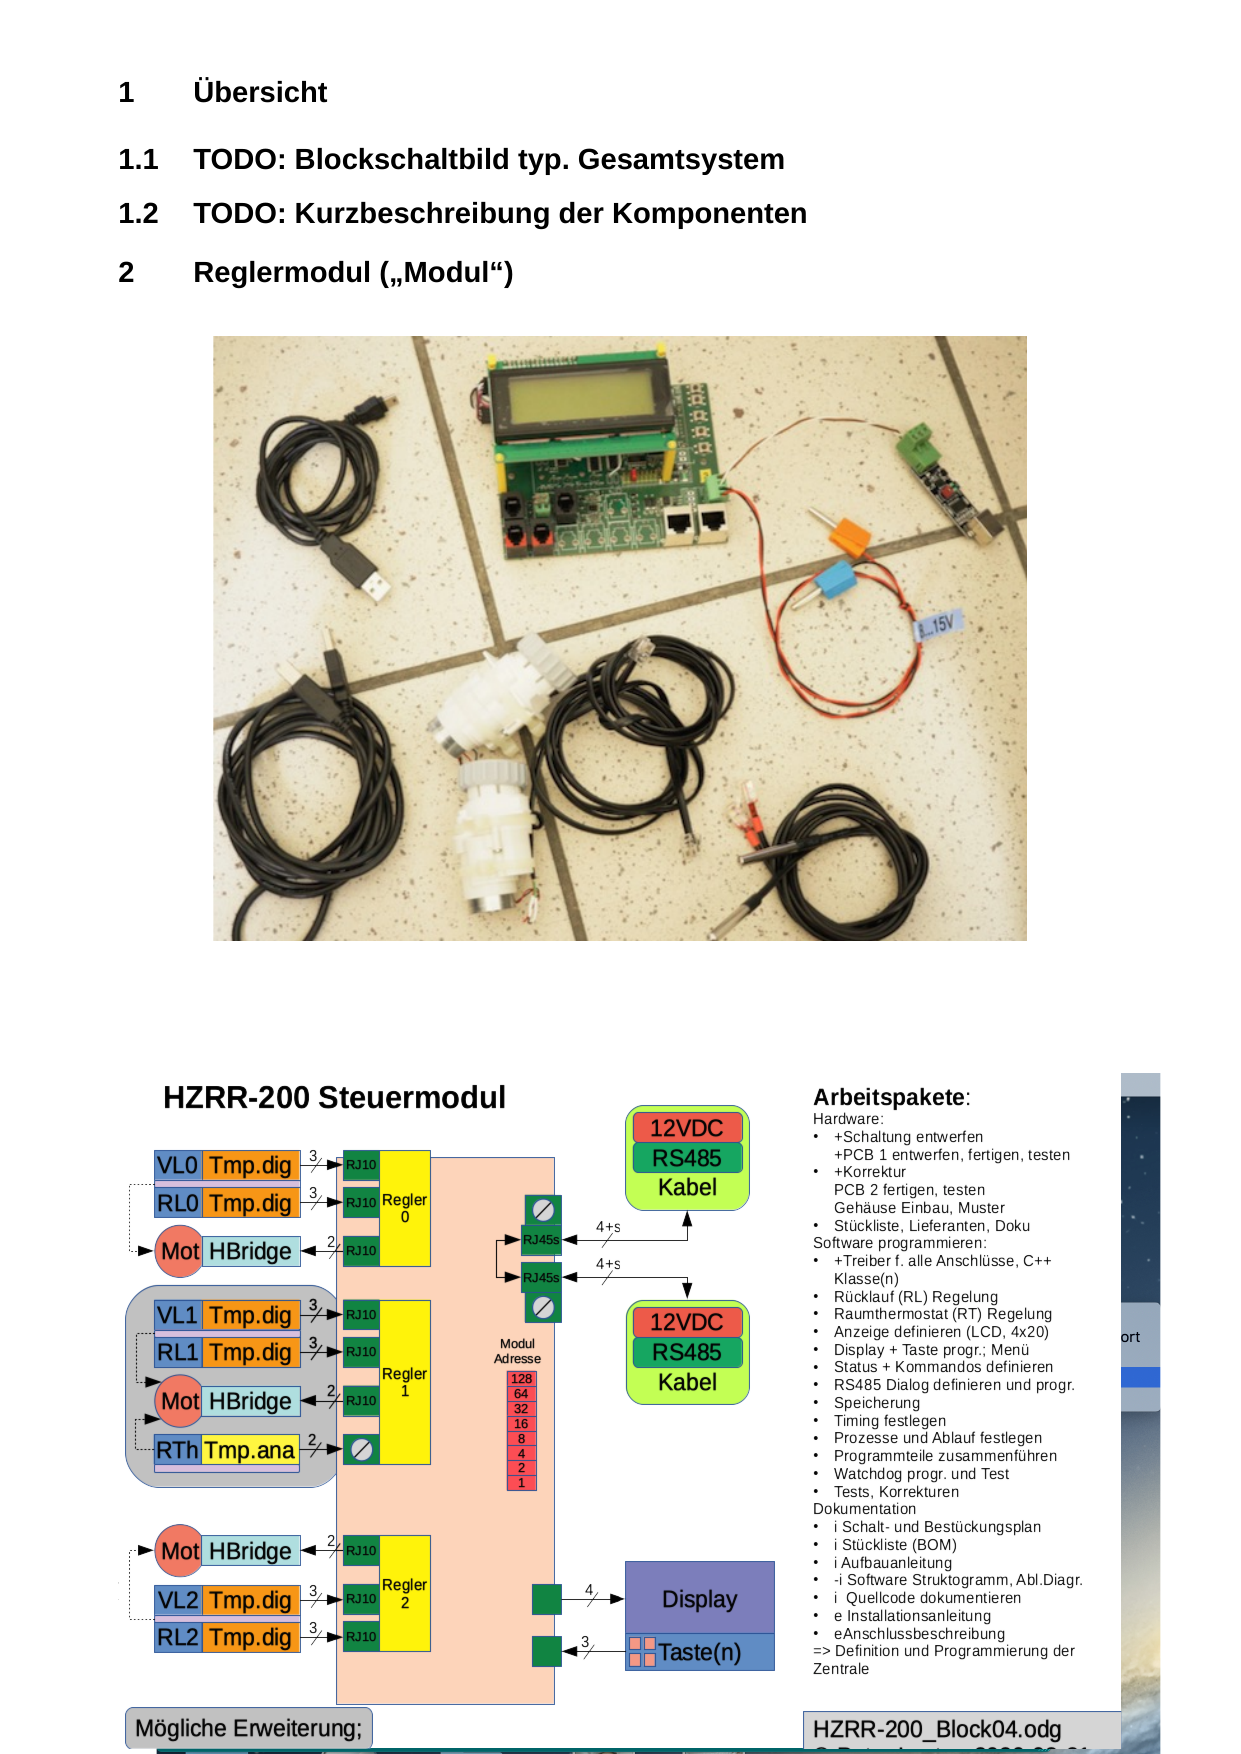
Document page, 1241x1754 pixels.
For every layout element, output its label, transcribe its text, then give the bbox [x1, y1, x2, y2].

subtitle TODO: Blockschaltbild typ. Gesamtsystem [118, 142, 1122, 175]
subtitle TODO: Kurzbeschreibung der Komponenten [118, 196, 1122, 230]
text Bild 1: Reglermodul oben Mitte (Prototyp); USB-Kabel oben links zum Programmieren; RS485-USB Adapter und 12V Anschluss oben rechts; USBA-B Kabel f.RS485 Adapter unten links; zwei Stellmotoren unten Mitte und zwei Temperatursensoren unten rechts [213, 313, 1027, 336]
text Bild 2: Blockschaltbild Reglermodul [556, 1601, 624, 1650]
subtitle Reglermodul („Modul“) [118, 255, 1122, 288]
text Bild 2: Blockschaltbild Reglermodul [130, 1185, 335, 1251]
subtitle Übersicht [118, 75, 1122, 108]
text Bild 2: Blockschaltbild Reglermodul [302, 1167, 335, 1201]
text Bild 2: Blockschaltbild Reglermodul [302, 1602, 335, 1636]
text Bild 2: Blockschaltbild Reglermodul [130, 1551, 335, 1619]
text [119, 1040, 1121, 1052]
text Bild 2: Blockschaltbild Reglermodul [119, 1052, 1121, 1748]
